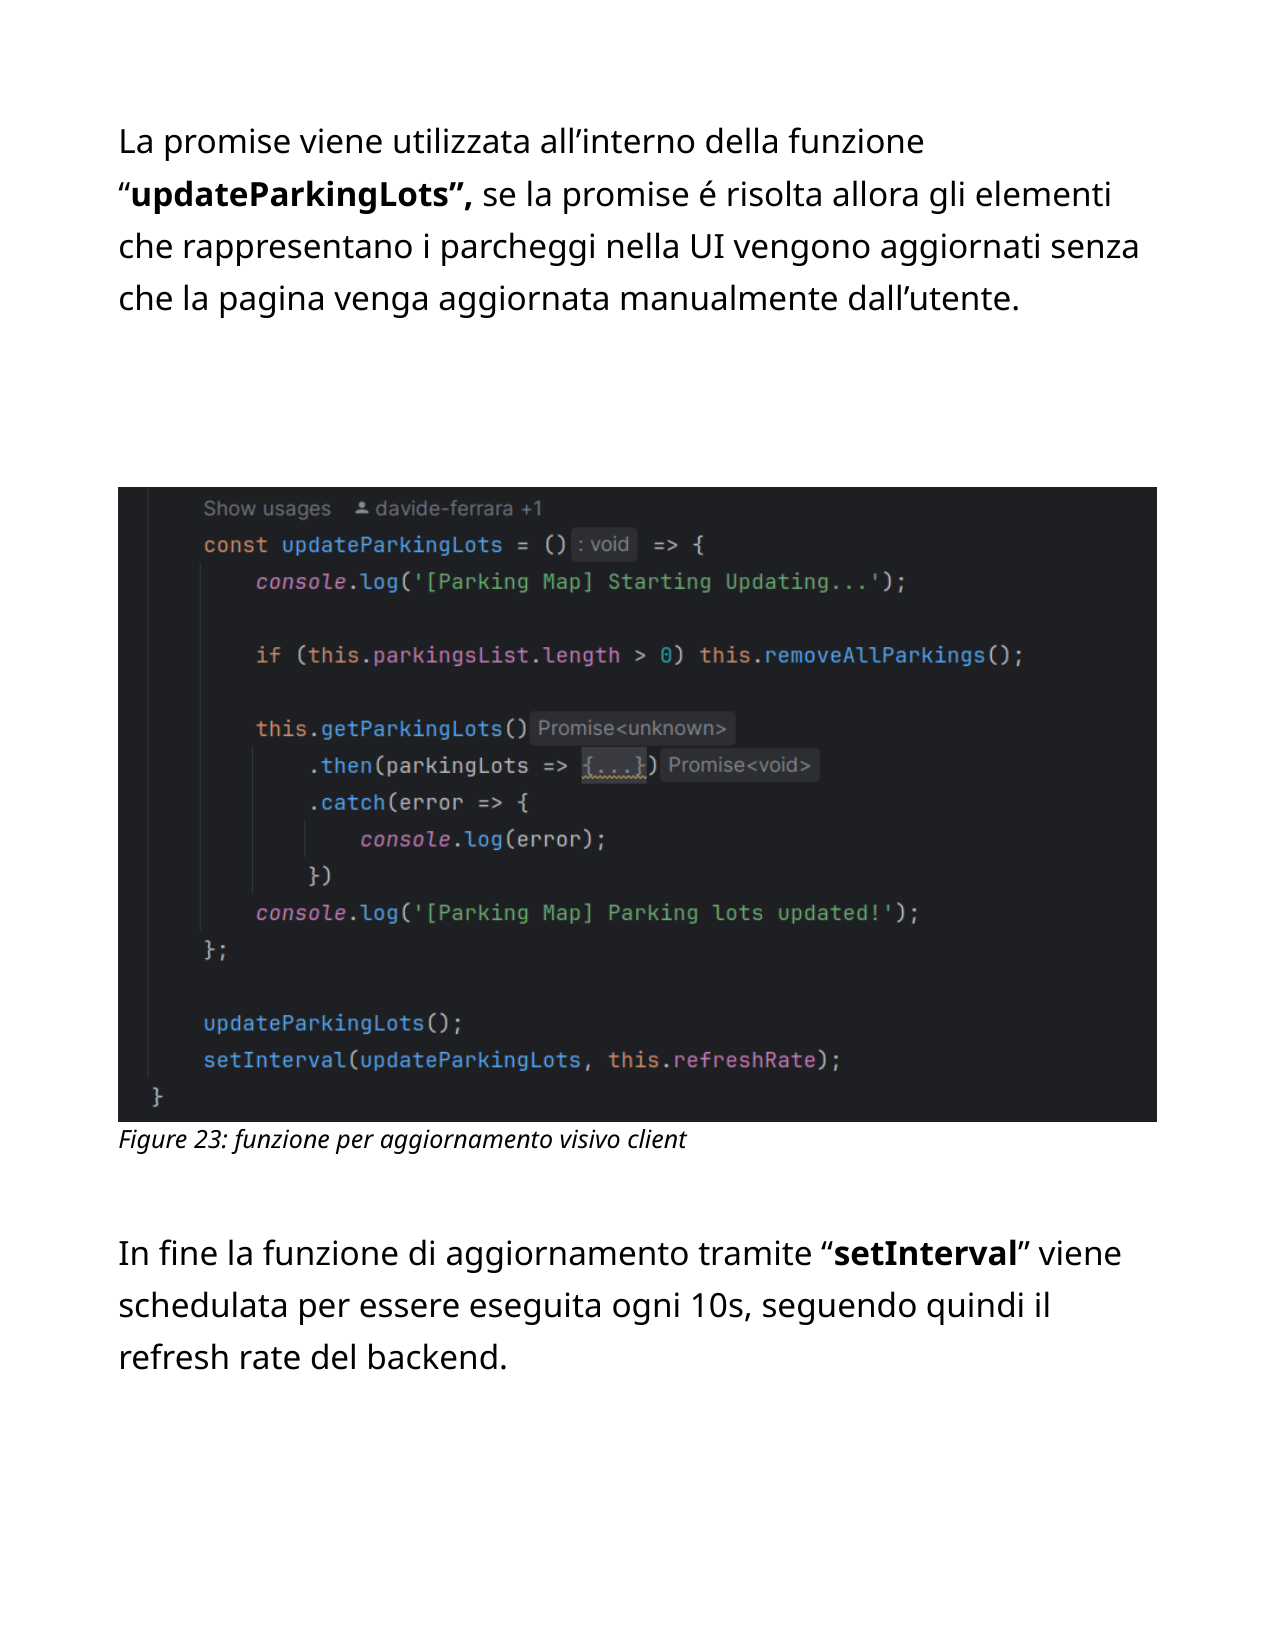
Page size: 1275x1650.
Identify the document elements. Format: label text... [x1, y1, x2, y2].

text In fine la funzione di aggiornamento tramite “setInterval” viene schedulata per essere eseguita ogni 10s, seguendo quindi il refresh rate del backend. [118, 1229, 1157, 1379]
picture [118, 487, 1157, 1122]
text Figure 23: funzione per aggiornamento visivo client [118, 1122, 1157, 1156]
text La promise viene utilizzata all’interno della funzione “updateParkingLots”, se la promise é risolta allora gli elementi che rappresentano i parcheggi nella UI vengono aggiornati senza che la pagina venga aggiornata manualmente dall’utente. [118, 118, 1157, 320]
